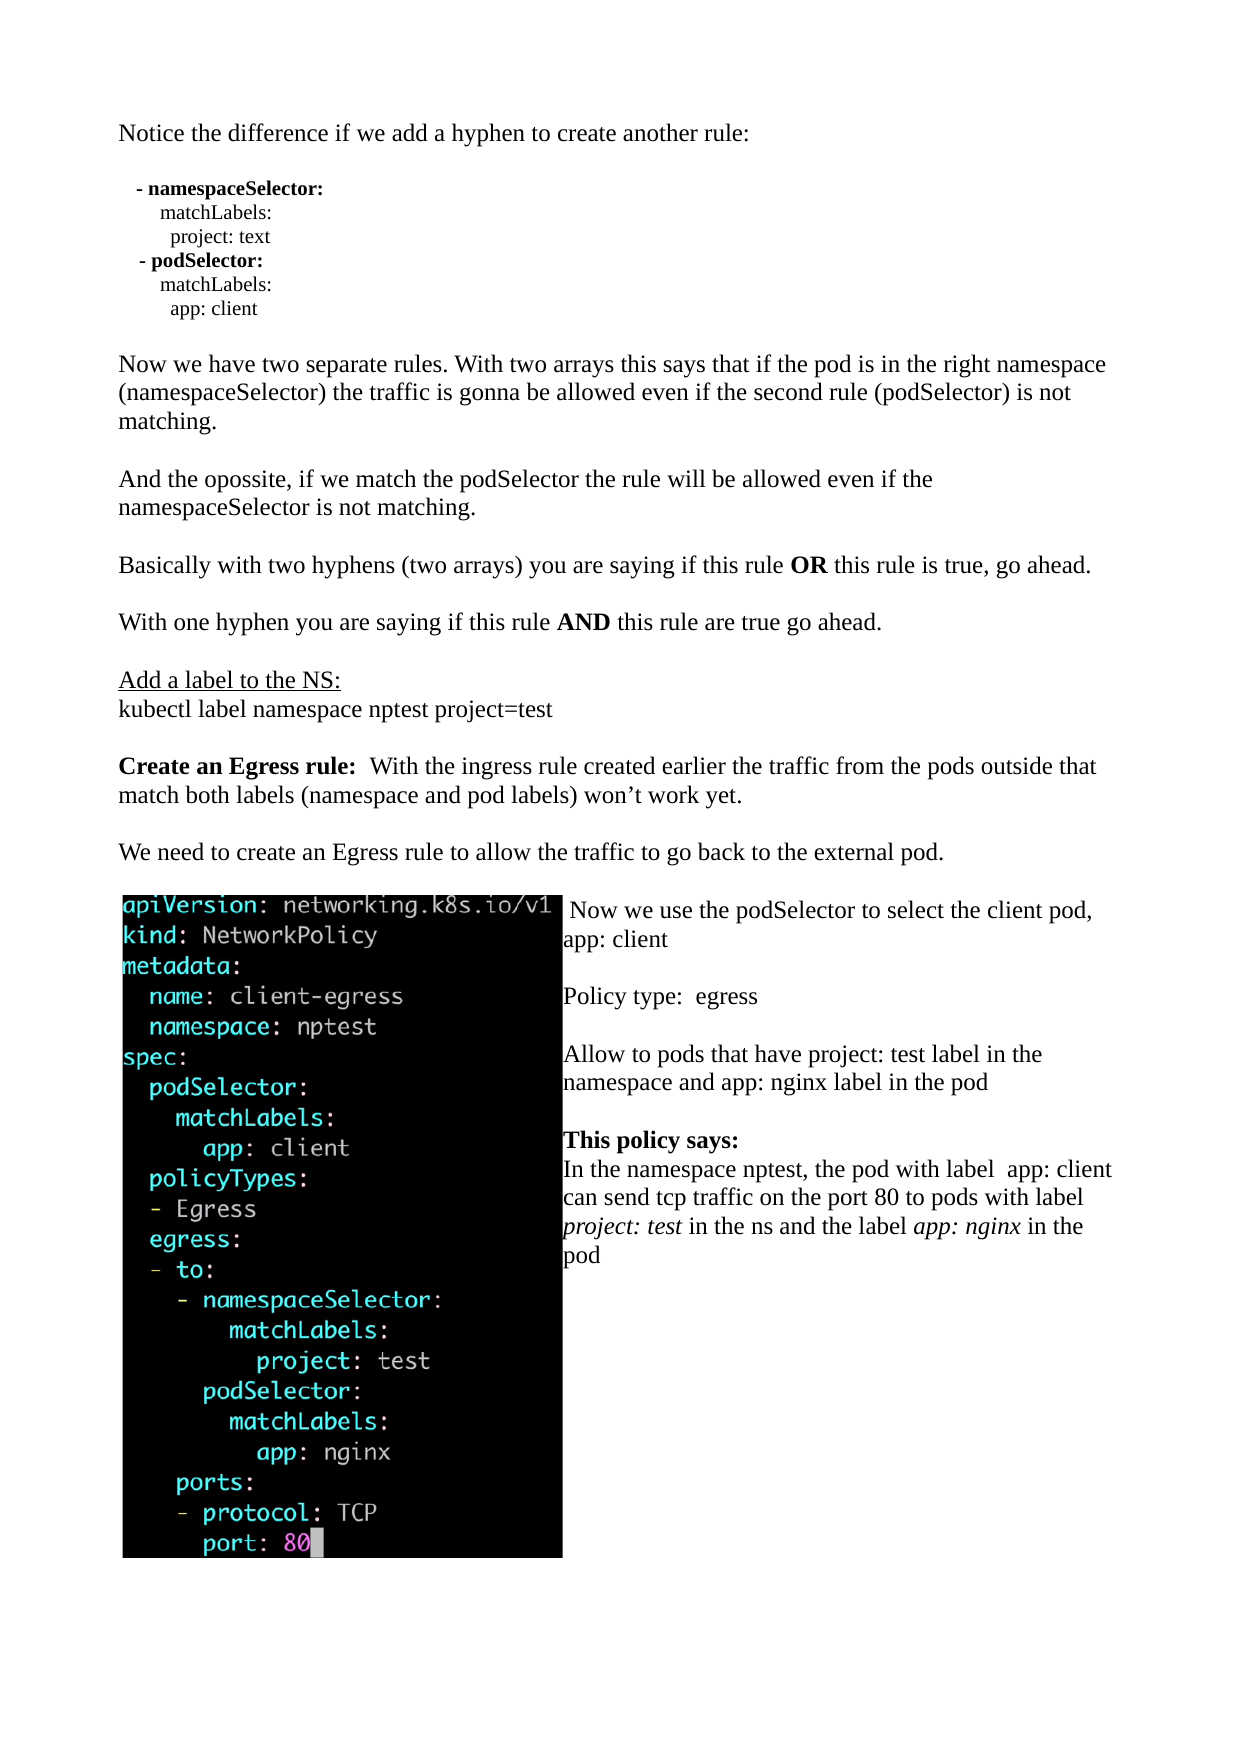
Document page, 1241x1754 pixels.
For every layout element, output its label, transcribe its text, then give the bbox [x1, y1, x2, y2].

text Basically with two hyphens (two arrays) you are saying if this rule OR this rule is true, go ahead. [118, 550, 1122, 579]
text project: text [118, 224, 1122, 248]
text Policy type: egress [563, 981, 1122, 1010]
text - podSelector: [118, 248, 1122, 272]
text matchLabels: [118, 200, 1122, 224]
text Add a label to the NS: [118, 665, 1122, 694]
text Now we have two separate rules. With two arrays this says that if the pod is in the right namespace (namespaceSelector) the traffic is gonna be allowed even if the second rule (podSelector) is not matching. [118, 349, 1122, 435]
text Create an Egress rule: With the ingress rule created earlier the traffic from the pods outside that match both labels (namespace and pod labels) won’t work yet. [118, 751, 1122, 809]
text And the opossite, if we match the podSelector the rule will be allowed even if the namespaceSelector is not matching. [118, 464, 1122, 521]
text Notice the difference if we add a hyphen to create another rule: [118, 118, 1122, 147]
text kubectl label namespace nptest project=test [118, 694, 1122, 722]
text We need to create an Egress rule to allow the traffic to go back to the external pod. [118, 837, 1122, 866]
text matchLabels: [118, 272, 1122, 296]
text In the namespace nptest, the pod with label app: client can send tcp traffic on the port 80 to pods with label project: test in the ns and the label app: nginx in the pod [563, 1154, 1122, 1269]
text This policy says: [563, 1125, 1122, 1154]
text Allow to pods that have project: test label in the namespace and app: nginx label in the pod [563, 1039, 1122, 1096]
text - namespaceSelector: [118, 176, 1122, 200]
text Now we use the podSelector to select the client pod, app: client [563, 895, 1122, 952]
text app: client [118, 296, 1122, 320]
text With one hyphen you are saying if this rule AND this rule are true go ahead. [118, 607, 1122, 636]
picture [122, 895, 563, 1558]
